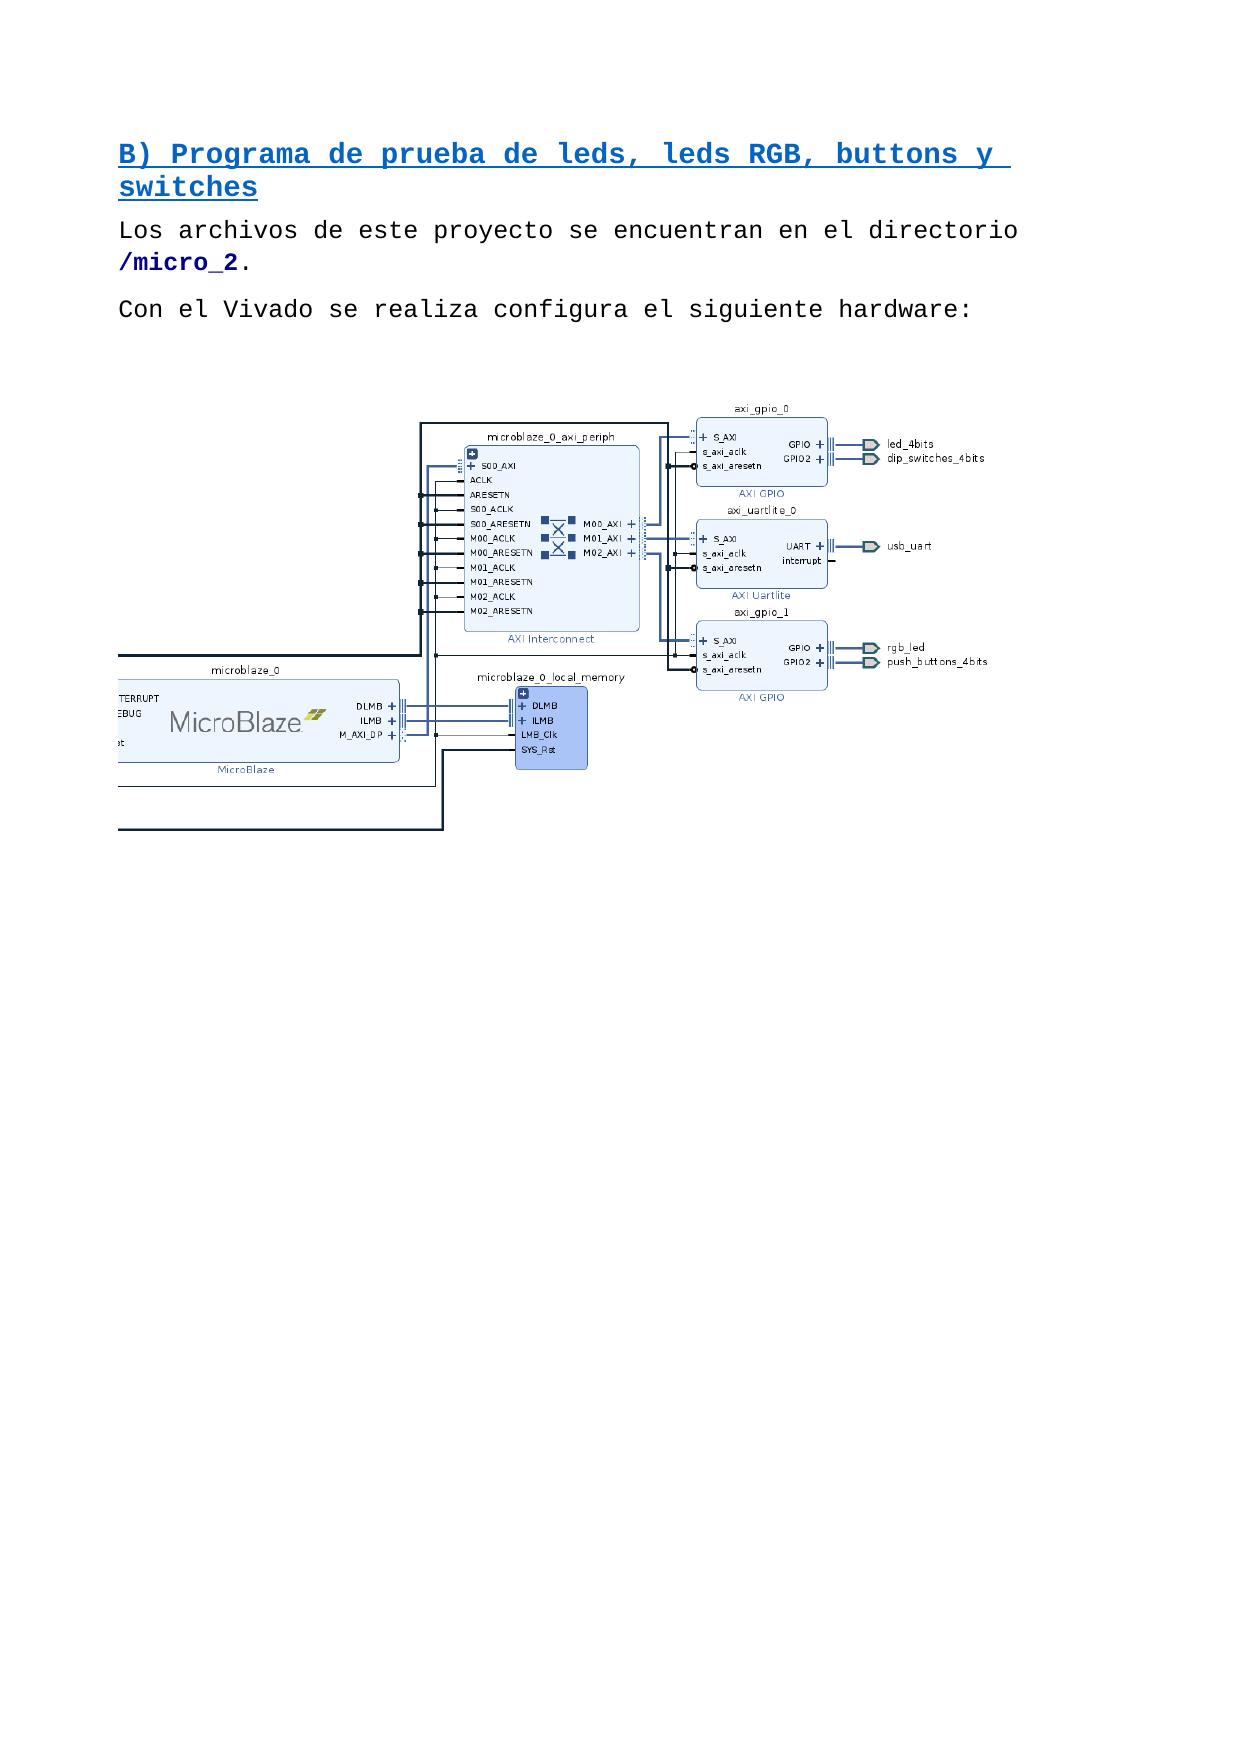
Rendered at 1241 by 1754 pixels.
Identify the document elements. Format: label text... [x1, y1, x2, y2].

text Los archivos de este proyecto se encuentran en el directorio /micro_2. [118, 217, 1122, 278]
text Con el Vivado se realiza configura el siguiente hardware: [118, 297, 1122, 325]
subtitle B) Programa de prueba de leds, leds RGB, buttons y switches [118, 139, 1122, 205]
picture [118, 344, 1123, 911]
